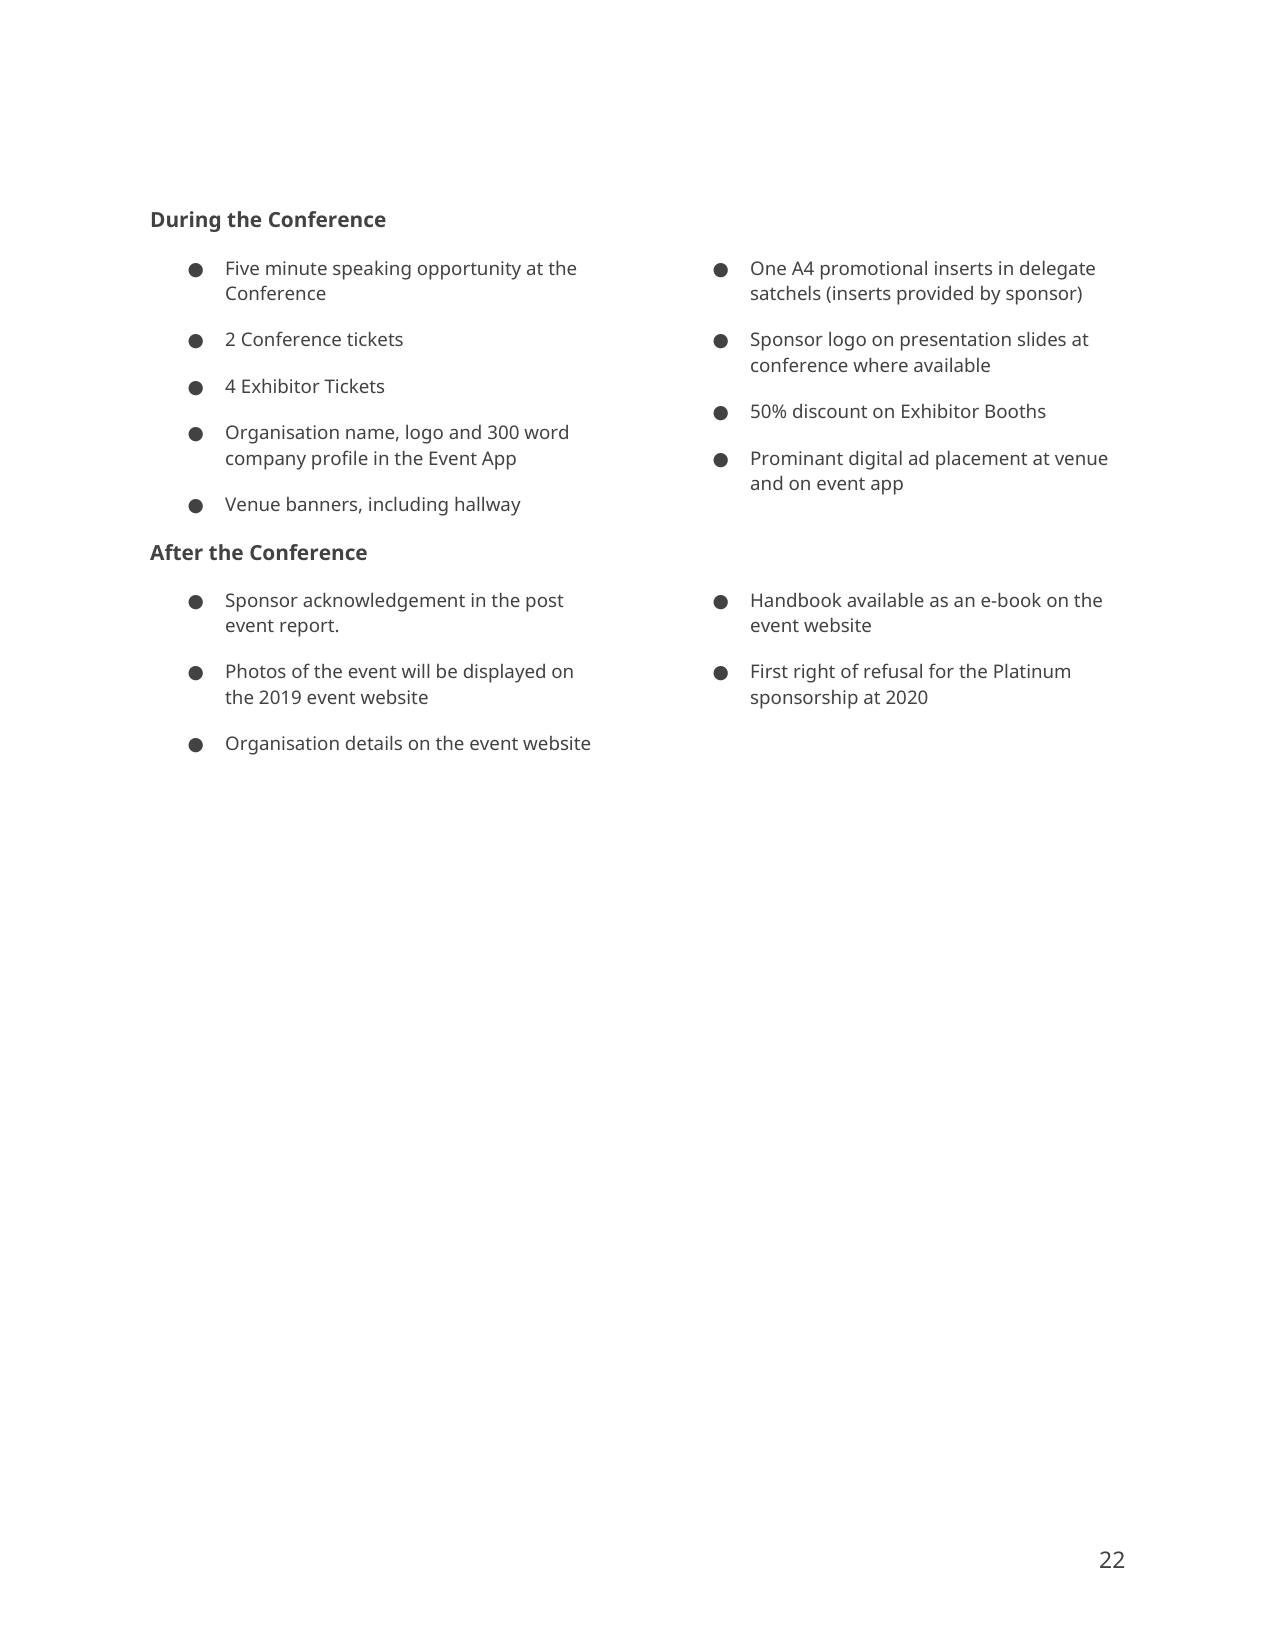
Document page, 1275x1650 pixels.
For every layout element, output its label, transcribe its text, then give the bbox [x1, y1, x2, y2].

list Photos of the event will be displayed on the 2019 event website [187, 659, 600, 710]
text After the Conference [150, 538, 1125, 566]
list Sponsor logo on presentation slides at conference where available [712, 327, 1125, 378]
list 2 Conference tickets [187, 327, 600, 352]
list 4 Exhibitor Tickets [187, 373, 600, 398]
text During the Conference [150, 206, 1125, 234]
list Organisation details on the event website [187, 731, 600, 756]
list One A4 promotional inserts in delegate satchels (inserts provided by sponsor) [712, 255, 1125, 306]
list Handbook available as an e-book on the event website [712, 587, 1125, 638]
list Five minute speaking opportunity at the Conference [187, 255, 600, 306]
list Prominant digital ad placement at venue and on event app [712, 445, 1125, 496]
list 50% discount on Exhibitor Booths [712, 398, 1125, 424]
list First right of refusal for the Platinum sponsorship at 2020 [712, 659, 1125, 710]
list Organisation name, logo and 300 word company profile in the Event App [187, 419, 600, 470]
list Sponsor acknowledgement in the post event report. [187, 587, 600, 638]
list Venue banners, including hallway [187, 491, 600, 517]
